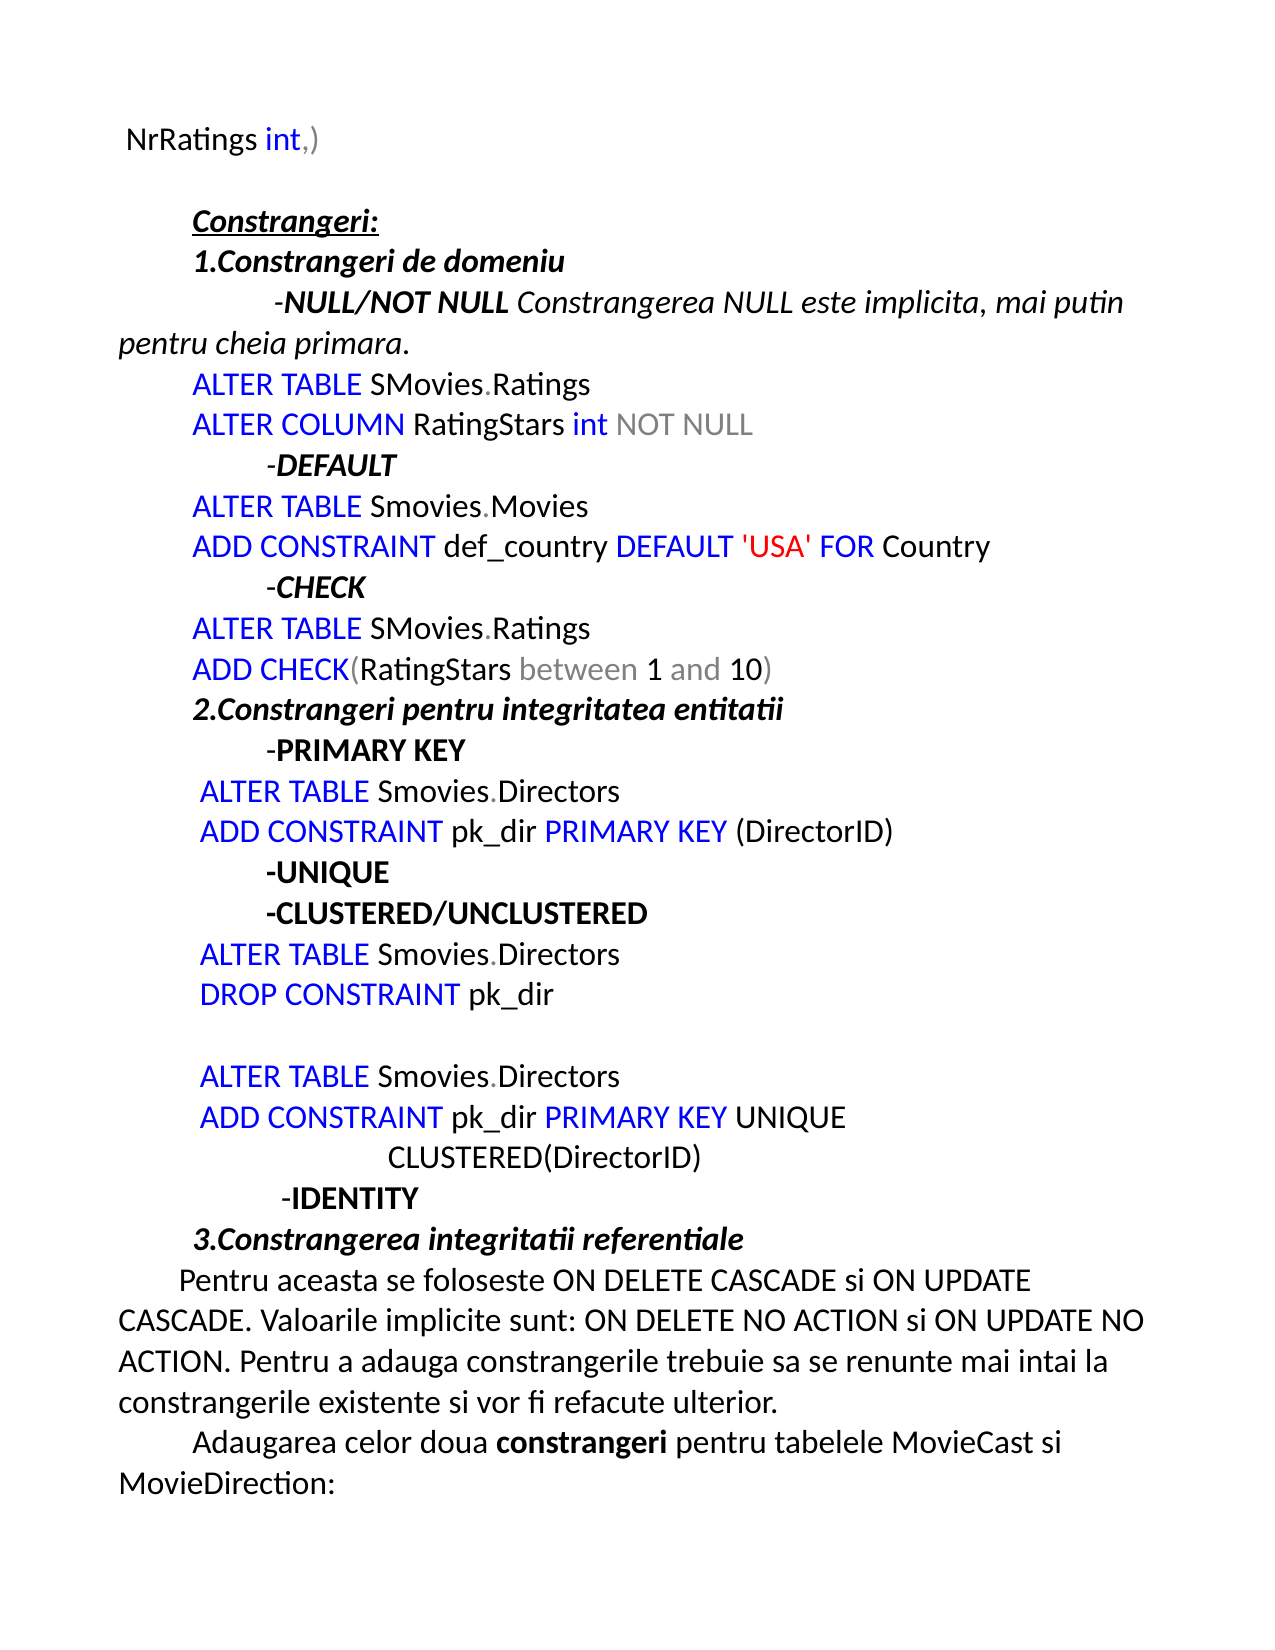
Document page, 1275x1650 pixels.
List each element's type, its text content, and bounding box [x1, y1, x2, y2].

text Pentru aceasta se foloseste ON DELETE CASCADE si ON UPDATE CASCADE. Valoarile implicite sunt: ON DELETE NO ACTION si ON UPDATE NO ACTION. Pentru a adauga constrangerile trebuie sa se renunte mai intai la constrangerile existente si vor fi refacute ulterior. [118, 1258, 1157, 1421]
text -UNIQUE [118, 851, 1157, 892]
text 1.Constrangeri de domeniu [118, 240, 1157, 281]
text ALTER TABLE SMovies.Ratings [118, 607, 1157, 648]
text Adaugarea celor doua constrangeri pentru tabelele MovieCast si MovieDirection: [118, 1421, 1157, 1503]
text 2.Constrangeri pentru integritatea entitatii [118, 688, 1157, 729]
text -NULL/NOT NULL Constrangerea NULL este implicita, mai putin pentru cheia primara. [118, 281, 1157, 362]
text DROP CONSTRAINT pk_dir [118, 973, 1157, 1014]
text -PRIMARY KEY [118, 729, 1157, 770]
text 3.Constrangerea integritatii referentiale [118, 1218, 1157, 1258]
text ADD CHECK(RatingStars between 1 and 10) [118, 648, 1157, 688]
text ALTER COLUMN RatingStars int NOT NULL [118, 403, 1157, 444]
text ALTER TABLE Smovies.Movies [118, 485, 1157, 525]
text ALTER TABLE SMovies.Ratings [118, 362, 1157, 403]
text ADD CONSTRAINT pk_dir PRIMARY KEY (DirectorID) [118, 811, 1157, 851]
text ADD CONSTRAINT def_country DEFAULT 'USA' FOR Country [118, 525, 1157, 566]
text ALTER TABLE Smovies.Directors [118, 770, 1157, 811]
text -CHECK [118, 566, 1157, 607]
text NrRatings int,) [118, 118, 1157, 159]
text Constrangeri: [118, 199, 1157, 240]
text ALTER TABLE Smovies.Directors [118, 1055, 1157, 1096]
text ALTER TABLE Smovies.Directors [118, 933, 1157, 973]
text ADD CONSTRAINT pk_dir PRIMARY KEY UNIQUE CLUSTERED(DirectorID) [118, 1096, 1157, 1177]
text -DEFAULT [118, 444, 1157, 485]
text -CLUSTERED/UNCLUSTERED [118, 892, 1157, 933]
text -IDENTITY [118, 1177, 1157, 1218]
